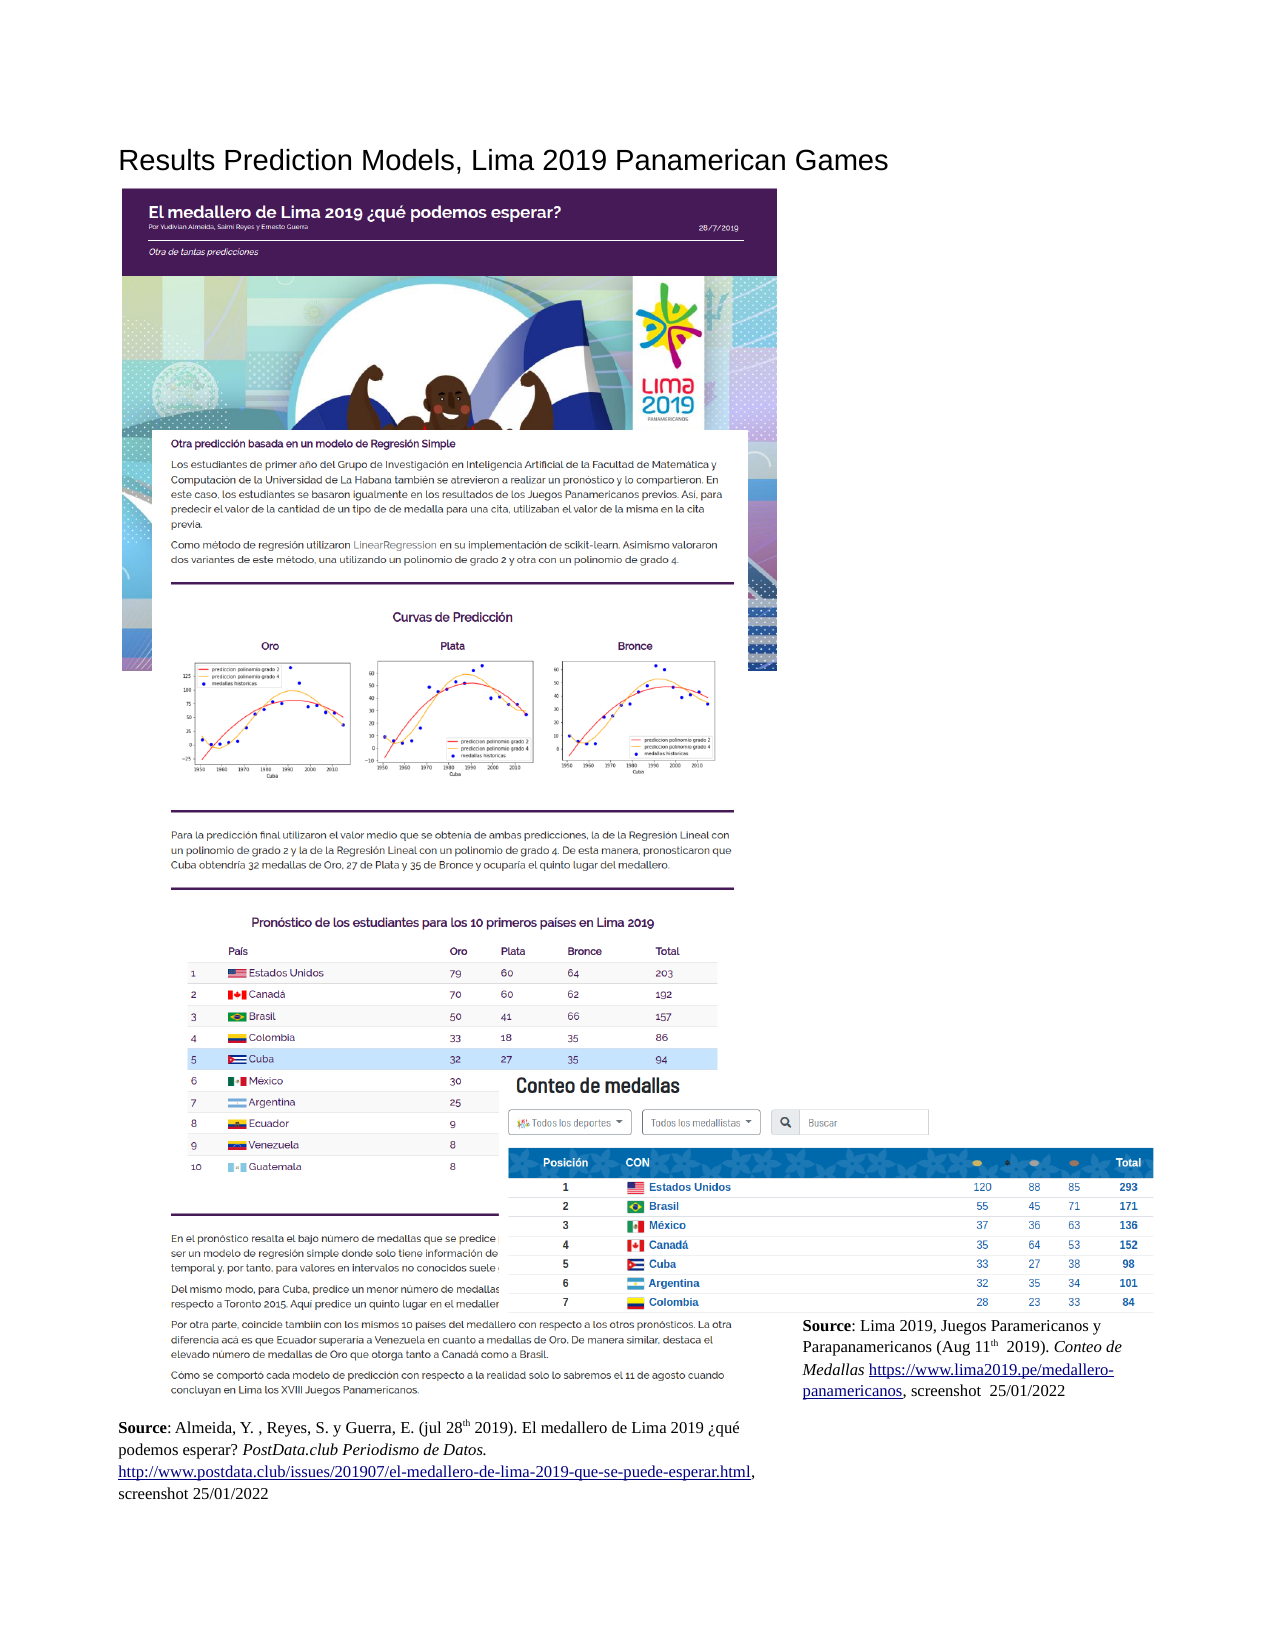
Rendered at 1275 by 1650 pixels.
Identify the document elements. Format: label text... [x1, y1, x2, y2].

subtitle Results Prediction Models, Lima 2019 Panamerican Games [118, 143, 1157, 177]
picture [120, 185, 1154, 1404]
text Source: Almeida, Y. , Reyes, S. y Guerra, E. (jul 28th 2019). El medallero de Lima 2019 ¿qué podemos esperar? PostData.club Periodismo de Datos. http://www.postdata.club/issues/201907/el-medallero-de-lima-2019-que-se-puede-esperar.html, screenshot 25/01/2022 [118, 1418, 773, 1503]
text Source: Lima 2019, Juegos Paramericanos y Parapanamericanos (Aug 11th 2019). Conteo de Medallas https://www.lima2019.pe/medallero-panamericanos, screenshot 25/01/2022 [802, 1083, 1157, 1400]
